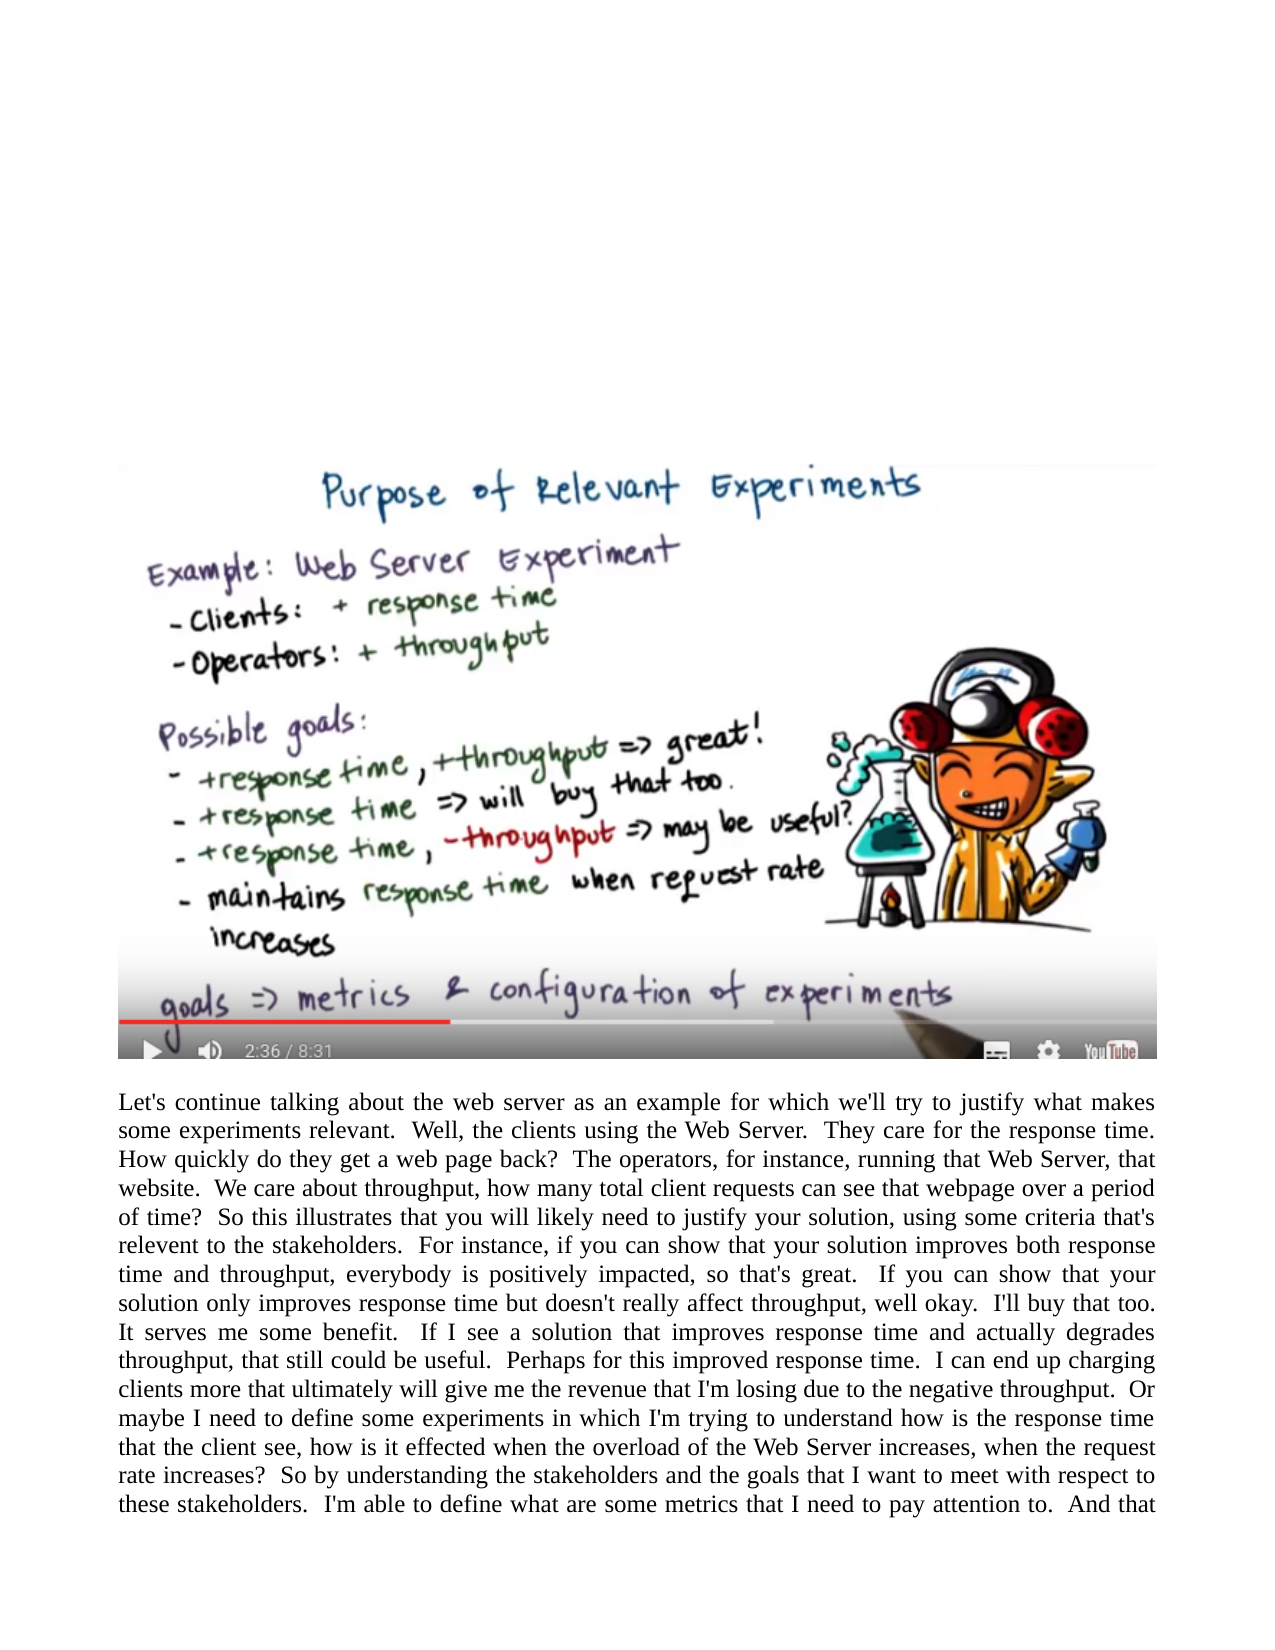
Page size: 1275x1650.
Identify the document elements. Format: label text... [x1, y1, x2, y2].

picture [118, 463, 1157, 1059]
text Let's continue talking about the web server as an example for which we'll try to justify what makes some experiments relevant. Well, the clients using the Web Server. They care for the response time. How quickly do they get a web page back? The operators, for instance, running that Web Server, that website. We care about throughput, how many total client requests can see that webpage over a period of time? So this illustrates that you will likely need to justify your solution, using some criteria that's relevent to the stakeholders. For instance, if you can show that your solution improves both response time and throughput, everybody is positively impacted, so that's great. If you can show that your solution only improves response time but doesn't really affect throughput, well okay. I'll buy that too. It serves me some benefit. If I see a solution that improves response time and actually degrades throughput, that still could be useful. Perhaps for this improved response time. I can end up charging clients more that ultimately will give me the revenue that I'm losing due to the negative throughput. Or maybe I need to define some experiments in which I'm trying to understand how is the response time that the client see, how is it effected when the overload of the Web Server increases, when the request rate increases? So by understanding the stakeholders and the goals that I want to meet with respect to these stakeholders. I'm able to define what are some metrics that I need to pay attention to. And that [118, 1087, 1157, 1518]
